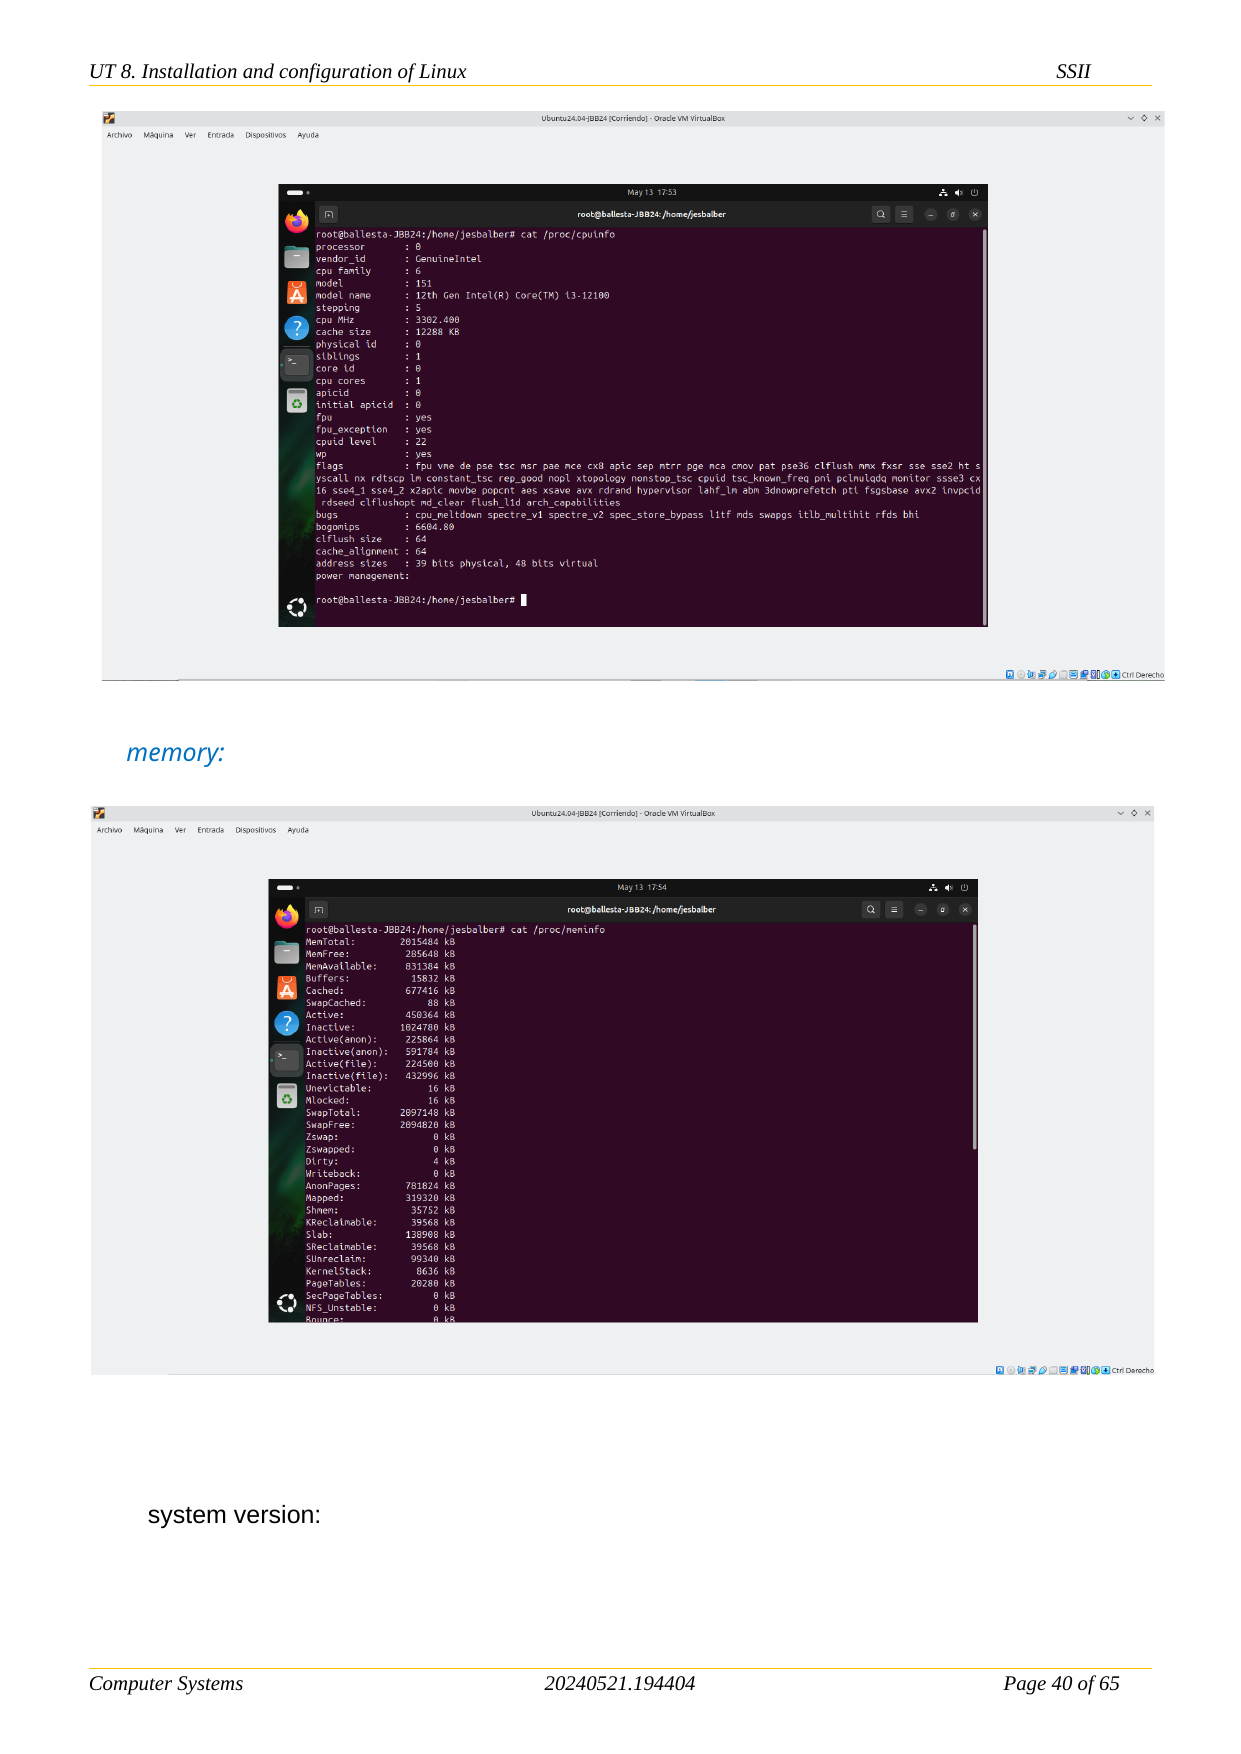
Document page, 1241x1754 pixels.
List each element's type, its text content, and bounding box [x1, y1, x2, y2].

picture [91, 805, 1155, 1375]
picture [101, 110, 1165, 681]
list memory: [89, 735, 1152, 769]
text system version: [89, 1500, 1152, 1528]
